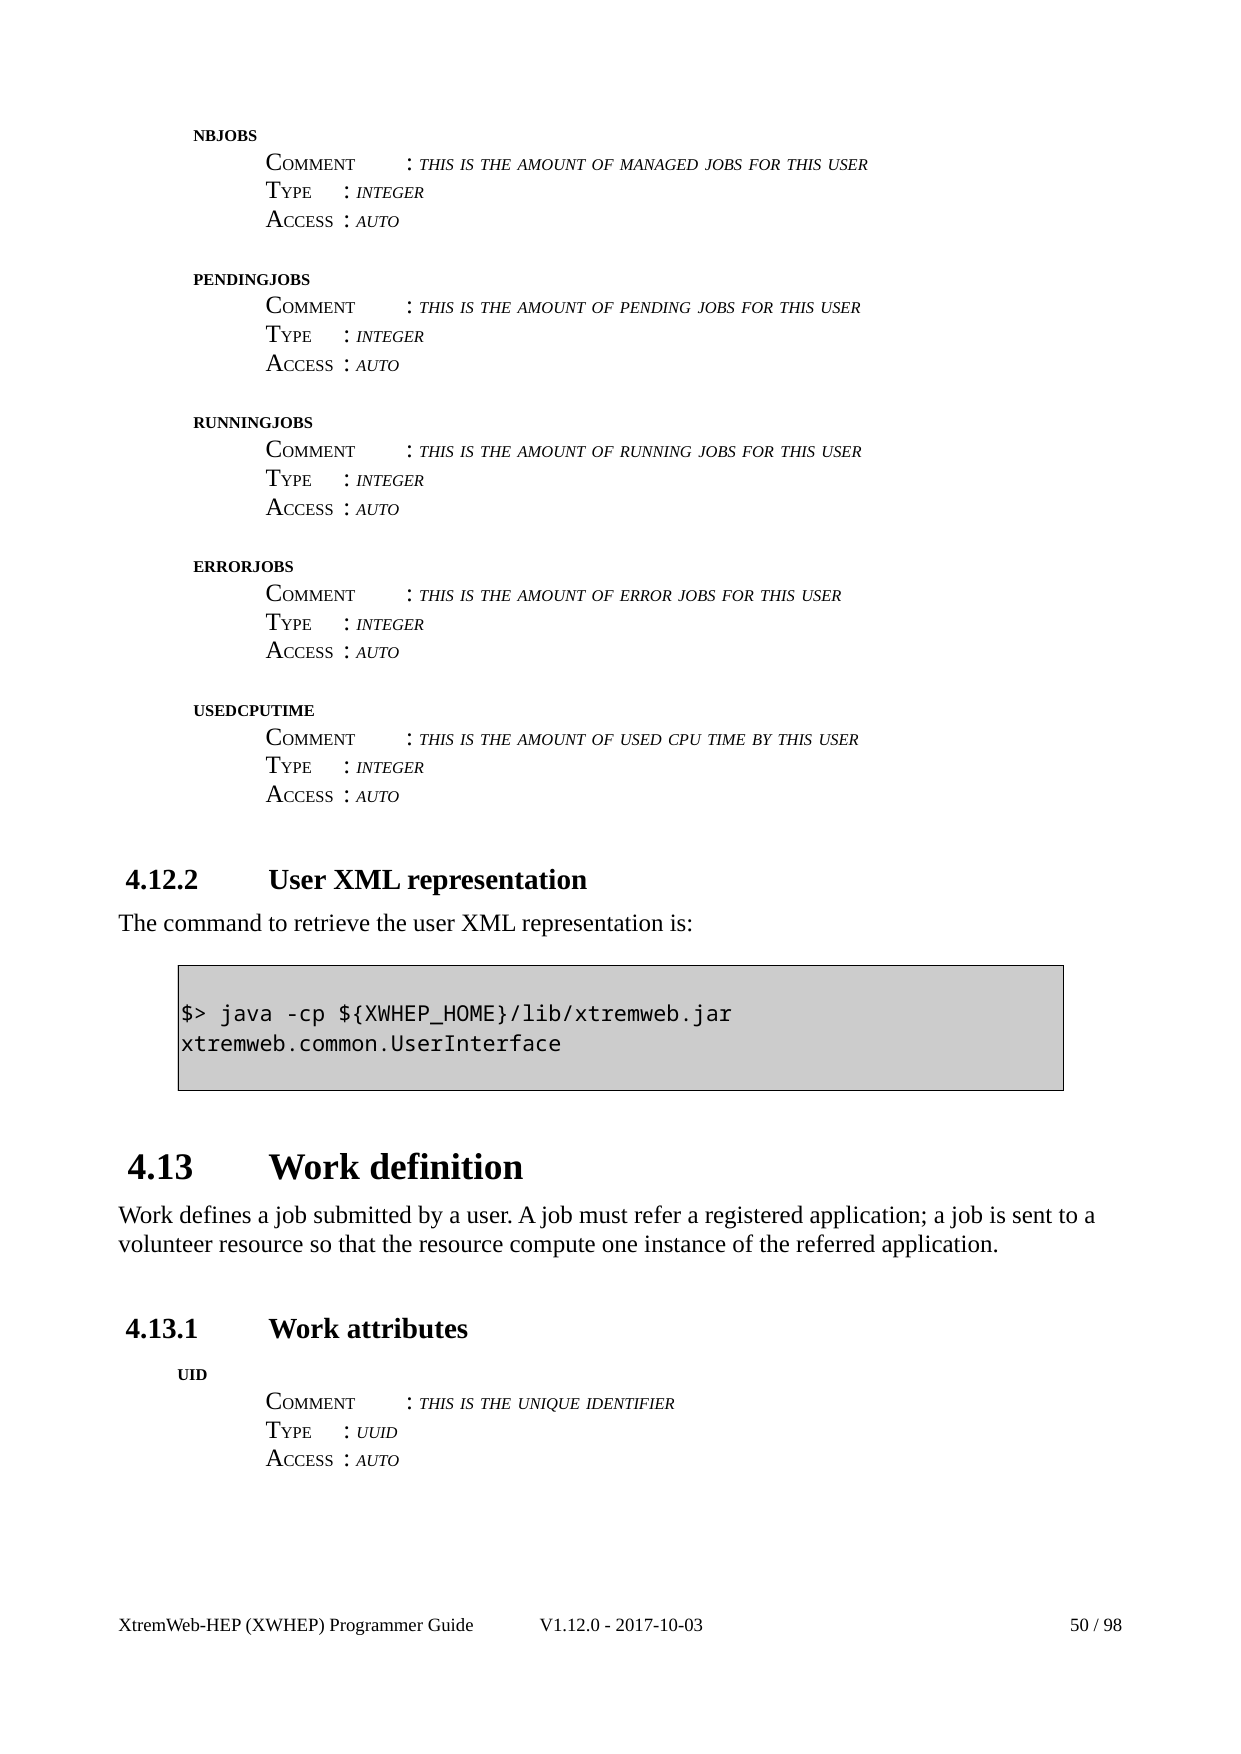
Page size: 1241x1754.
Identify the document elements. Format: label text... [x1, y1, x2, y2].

text Type : integer [265, 751, 1122, 779]
text Access : auto [265, 492, 1122, 521]
subtitle User XML representation [118, 862, 1122, 895]
text Type : integer [265, 176, 1122, 204]
text The command to retrieve the user XML representation is: [118, 908, 1122, 937]
text Comment : this is the amount of managed jobs for this user [265, 147, 1122, 176]
text Type : integer [265, 463, 1122, 492]
text Type : integer [265, 607, 1122, 636]
subtitle Work definition [118, 1144, 1122, 1187]
text Comment : this is the amount of used cpu time by this user [265, 722, 1122, 751]
text Type : uuid [265, 1415, 1122, 1443]
text Access : auto [265, 1443, 1122, 1472]
text Access : auto [265, 348, 1122, 377]
text pendingjobs [118, 262, 1122, 291]
text $> java -cp ${XWHEP_HOME}/lib/xtremweb.jar xtremweb.common.UserInterface [179, 995, 1063, 1055]
text Comment : this is the amount of running jobs for this user [265, 434, 1122, 463]
text Comment : this is the unique identifier [265, 1386, 1122, 1415]
text Comment : this is the amount of pending jobs for this user [265, 291, 1122, 319]
text Access : auto [265, 636, 1122, 664]
text uid [118, 1357, 1122, 1386]
text Access : auto [265, 779, 1122, 808]
text Access : auto [265, 204, 1122, 233]
text runningjobs [118, 406, 1122, 434]
text errorjobs [118, 549, 1122, 578]
text nbjobs [118, 118, 1122, 147]
text usedcputime [118, 693, 1122, 722]
text Type : integer [265, 319, 1122, 348]
text Comment : this is the amount of error jobs for this user [265, 578, 1122, 607]
text Work defines a job submitted by a user. A job must refer a registered application; a job is sent to a volunteer resource so that the resource compute one instance of the referred application. [118, 1200, 1122, 1257]
subtitle Work attributes [118, 1311, 1122, 1345]
